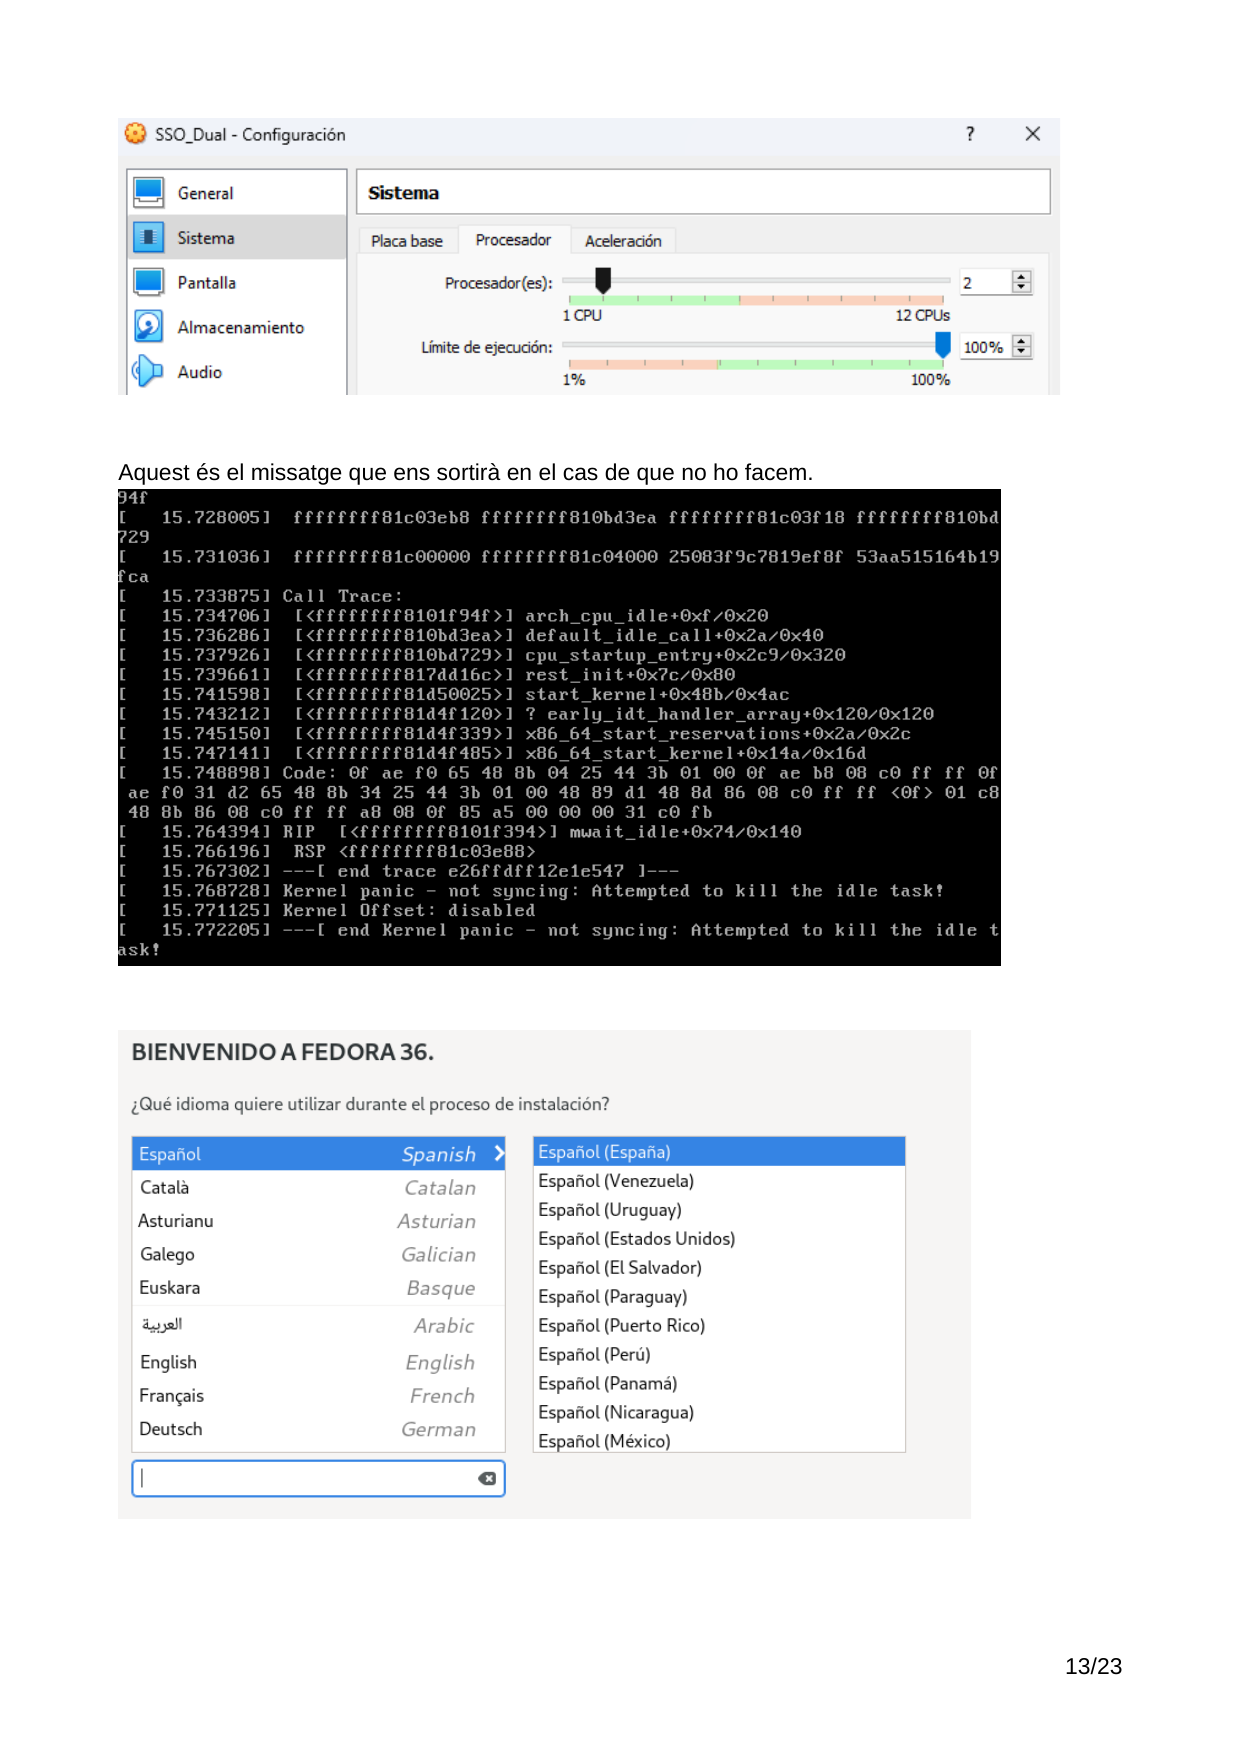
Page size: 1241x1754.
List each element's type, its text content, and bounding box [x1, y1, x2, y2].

text Aquest és el missatge que ens sortirà en el cas de que no ho facem. [118, 459, 1122, 486]
picture [118, 489, 1001, 966]
picture [118, 1030, 972, 1519]
picture [118, 118, 1060, 395]
